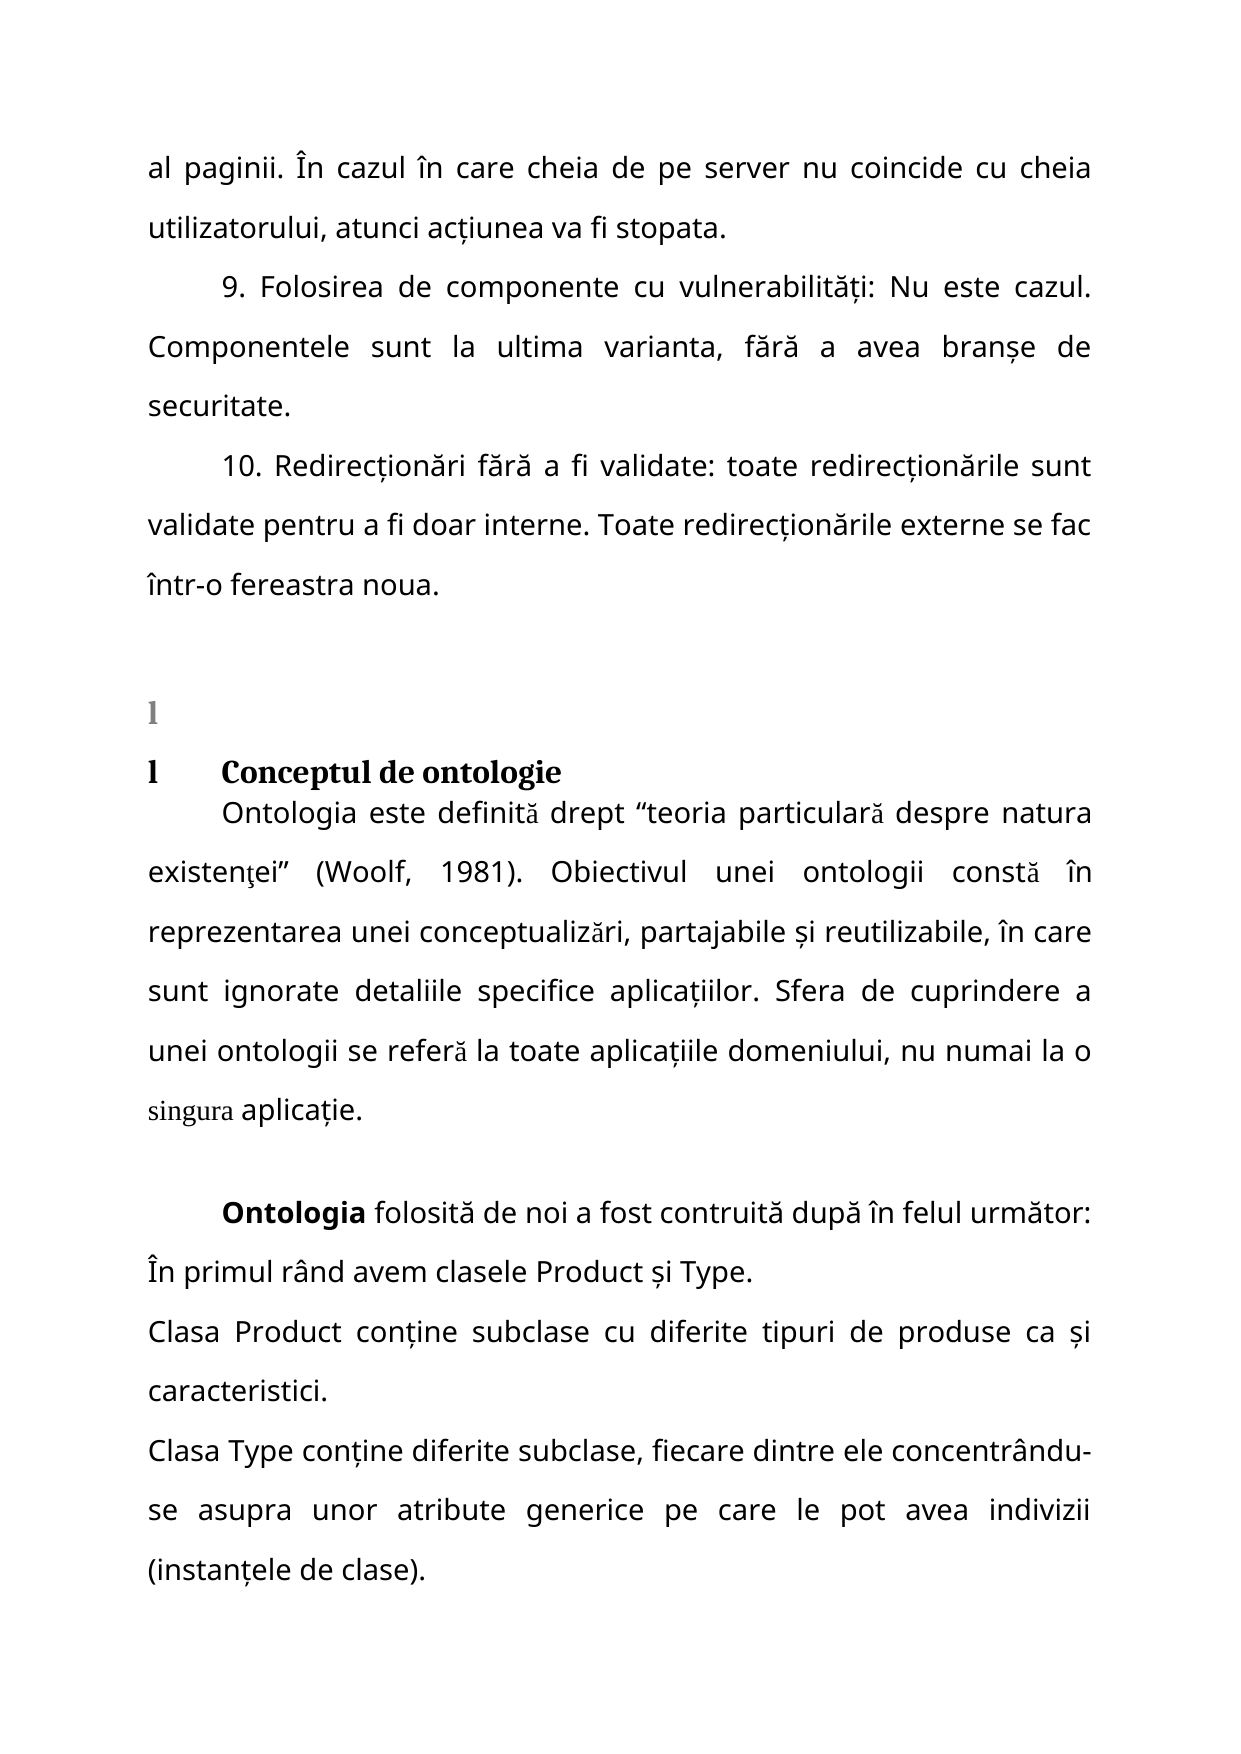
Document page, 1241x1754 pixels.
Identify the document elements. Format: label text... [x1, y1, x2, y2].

text Ontologia este definită drept “teoria particulară despre natura existenţei” (Woolf, 1981). Obiectivul unei ontologii constă în reprezentarea unei conceptualizări, partajabile și reutilizabile, în care sunt ignorate detaliile specifice aplicațiilor. Sfera de cuprindere a unei ontologii se referă la toate aplicațiile domeniului, nu numai la o singura aplicație. [148, 792, 1093, 1129]
text 9. Folosirea de componente cu vulnerabilități: Nu este cazul. Componentele sunt la ultima varianta, fără a avea branșe de securitate. [148, 267, 1093, 425]
text Clasa Type conține diferite subclase, fiecare dintre ele concentrându-se asupra unor atribute generice pe care le pot avea indivizii (instanțele de clase). [148, 1430, 1093, 1589]
text Clasa Product conține subclase cu diferite tipuri de produse ca și caracteristici. [148, 1311, 1093, 1410]
text al paginii. În cazul în care cheia de pe server nu coincide cu cheia utilizatorului, atunci acțiunea va fi stopata. [148, 148, 1093, 247]
subtitle Conceptul de ontologie [148, 754, 1093, 792]
text Ontologia folosită de noi a fost contruită după în felul următor: În primul rând avem clasele Product și Type. [148, 1192, 1093, 1291]
text 10. Redirecționări fără a fi validate: toate redirecționările sunt validate pentru a fi doar interne. Toate redirecționările externe se fac într-o fereastra noua. [148, 445, 1093, 604]
